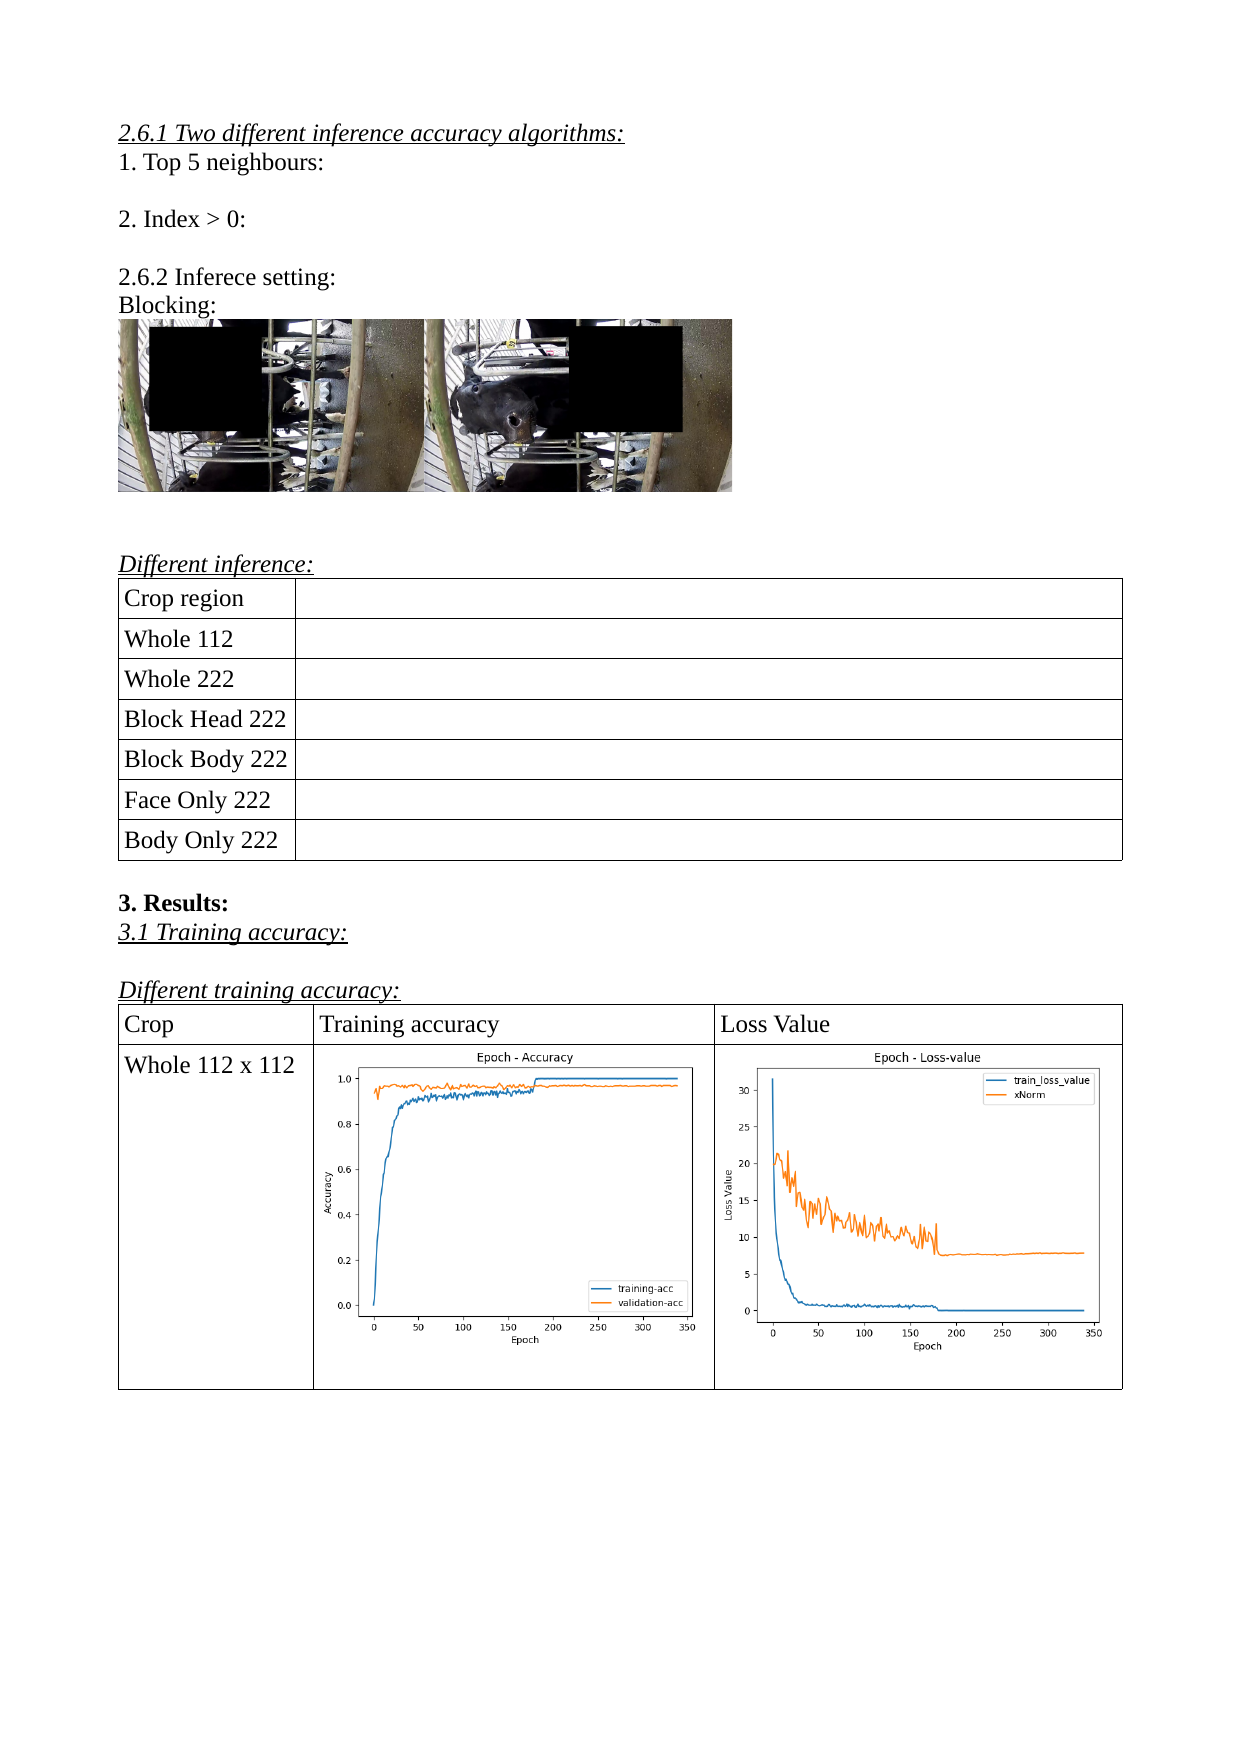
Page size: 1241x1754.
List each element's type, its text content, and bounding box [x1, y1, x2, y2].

table_cell [296, 820, 1122, 860]
text Different inference: [118, 549, 1122, 577]
table_header Crop region [119, 579, 295, 618]
picture [118, 319, 733, 492]
text 2.6.1 Two different inference accuracy algorithms: [118, 118, 1122, 147]
table_header Training accuracy [314, 1005, 714, 1044]
table_cell Whole 112 [119, 619, 295, 658]
text 1. Top 5 neighbours: [118, 147, 1122, 176]
table_cell Block Body 222 [119, 740, 295, 779]
text 2. Index > 0: [118, 204, 1122, 233]
picture [720, 1049, 1104, 1354]
text 3.1 Training accuracy: [118, 917, 1122, 946]
text Blocking: [118, 291, 1122, 319]
table_cell [296, 700, 1122, 739]
table_cell Block Head 222 [119, 700, 295, 739]
table_cell Face Only 222 [119, 780, 295, 819]
text 2.6.2 Inferece setting: [118, 262, 1122, 291]
table_cell Body Only 222 [119, 820, 295, 860]
table_cell [296, 659, 1122, 698]
table_cell [296, 619, 1122, 658]
table_cell [296, 780, 1122, 819]
table_cell [715, 1045, 1122, 1388]
picture [319, 1049, 700, 1347]
table_cell [314, 1045, 714, 1388]
table_header [296, 579, 1122, 618]
text Different training accuracy: [118, 975, 1122, 1003]
table_header Crop [119, 1005, 313, 1044]
table_cell Whole 112 x 112 [119, 1045, 313, 1388]
table_cell [296, 740, 1122, 779]
table_cell Whole 222 [119, 659, 295, 698]
table_header Loss Value [715, 1005, 1122, 1044]
text 3. Results: [118, 888, 1122, 917]
